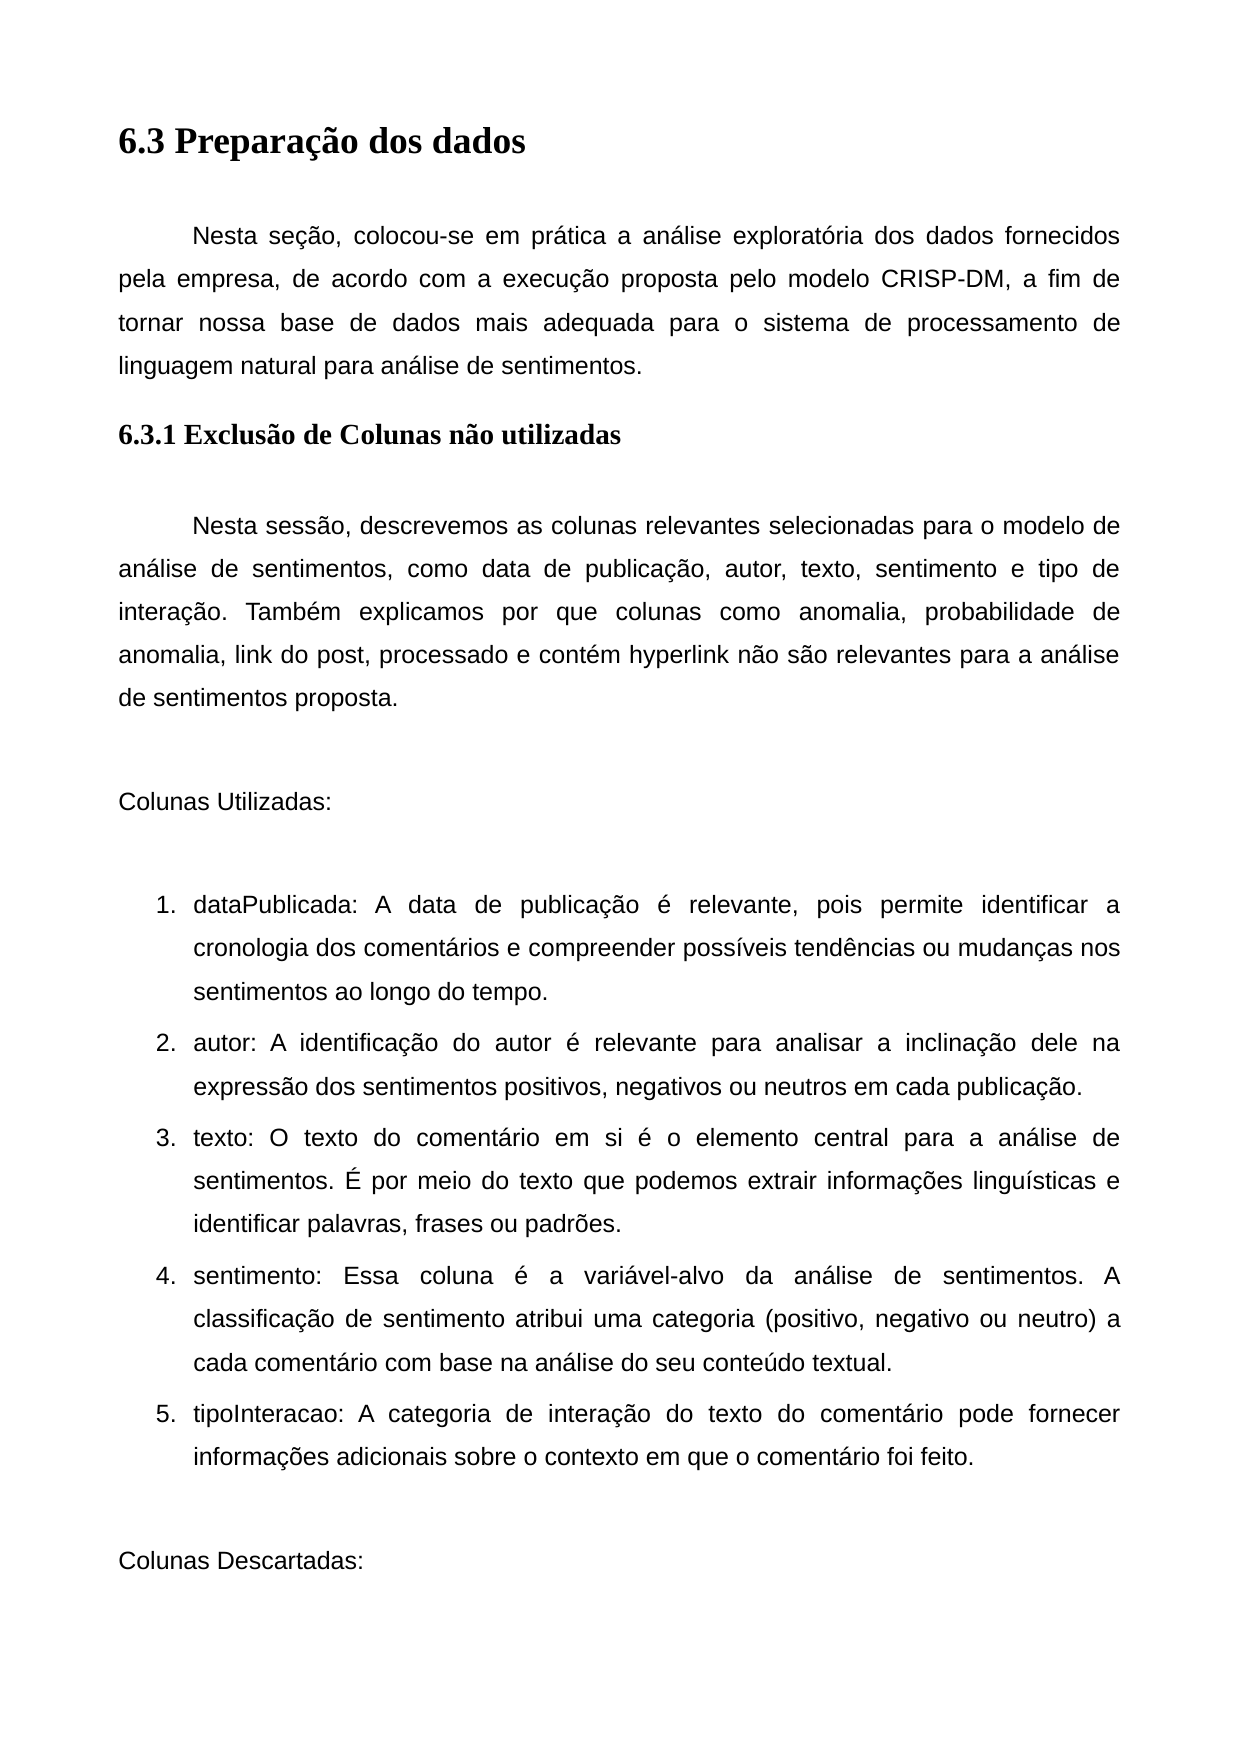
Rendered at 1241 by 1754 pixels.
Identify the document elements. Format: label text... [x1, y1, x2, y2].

text Nesta seção, colocou-se em prática a análise exploratória dos dados fornecidos pela empresa, de acordo com a execução proposta pelo modelo CRISP-DM, a fim de tornar nossa base de dados mais adequada para o sistema de processamento de linguagem natural para análise de sentimentos. [118, 221, 1122, 379]
list dataPublicada: A data de publicação é relevante, pois permite identificar a cronologia dos comentários e compreender possíveis tendências ou mudanças nos sentimentos ao longo do tempo. [156, 890, 1122, 1005]
text Colunas Descartadas: [118, 1546, 1122, 1575]
list autor: A identificação do autor é relevante para analisar a inclinação dele na expressão dos sentimentos positivos, negativos ou neutros em cada publicação. [156, 1028, 1122, 1100]
list texto: O texto do comentário em si é o elemento central para a análise de sentimentos. É por meio do texto que podemos extrair informações linguísticas e identificar palavras, frases ou padrões. [156, 1123, 1122, 1238]
text Colunas Utilizadas: [118, 787, 1122, 816]
text Nesta sessão, descrevemos as colunas relevantes selecionadas para o modelo de análise de sentimentos, como data de publicação, autor, texto, sentimento e tipo de interação. Também explicamos por que colunas como anomalia, probabilidade de anomalia, link do post, processado e contém hyperlink não são relevantes para a análise de sentimentos proposta. [118, 511, 1122, 712]
list tipoInteracao: A categoria de interação do texto do comentário pode fornecer informações adicionais sobre o contexto em que o comentário foi feito. [156, 1399, 1122, 1471]
subtitle 6.3 Preparação dos dados [118, 118, 1122, 161]
list sentimento: Essa coluna é a variável-alvo da análise de sentimentos. A classificação de sentimento atribui uma categoria (positivo, negativo ou neutro) a cada comentário com base na análise do seu conteúdo textual. [156, 1261, 1122, 1376]
subtitle 6.3.1 Exclusão de Colunas não utilizadas [118, 417, 1122, 451]
